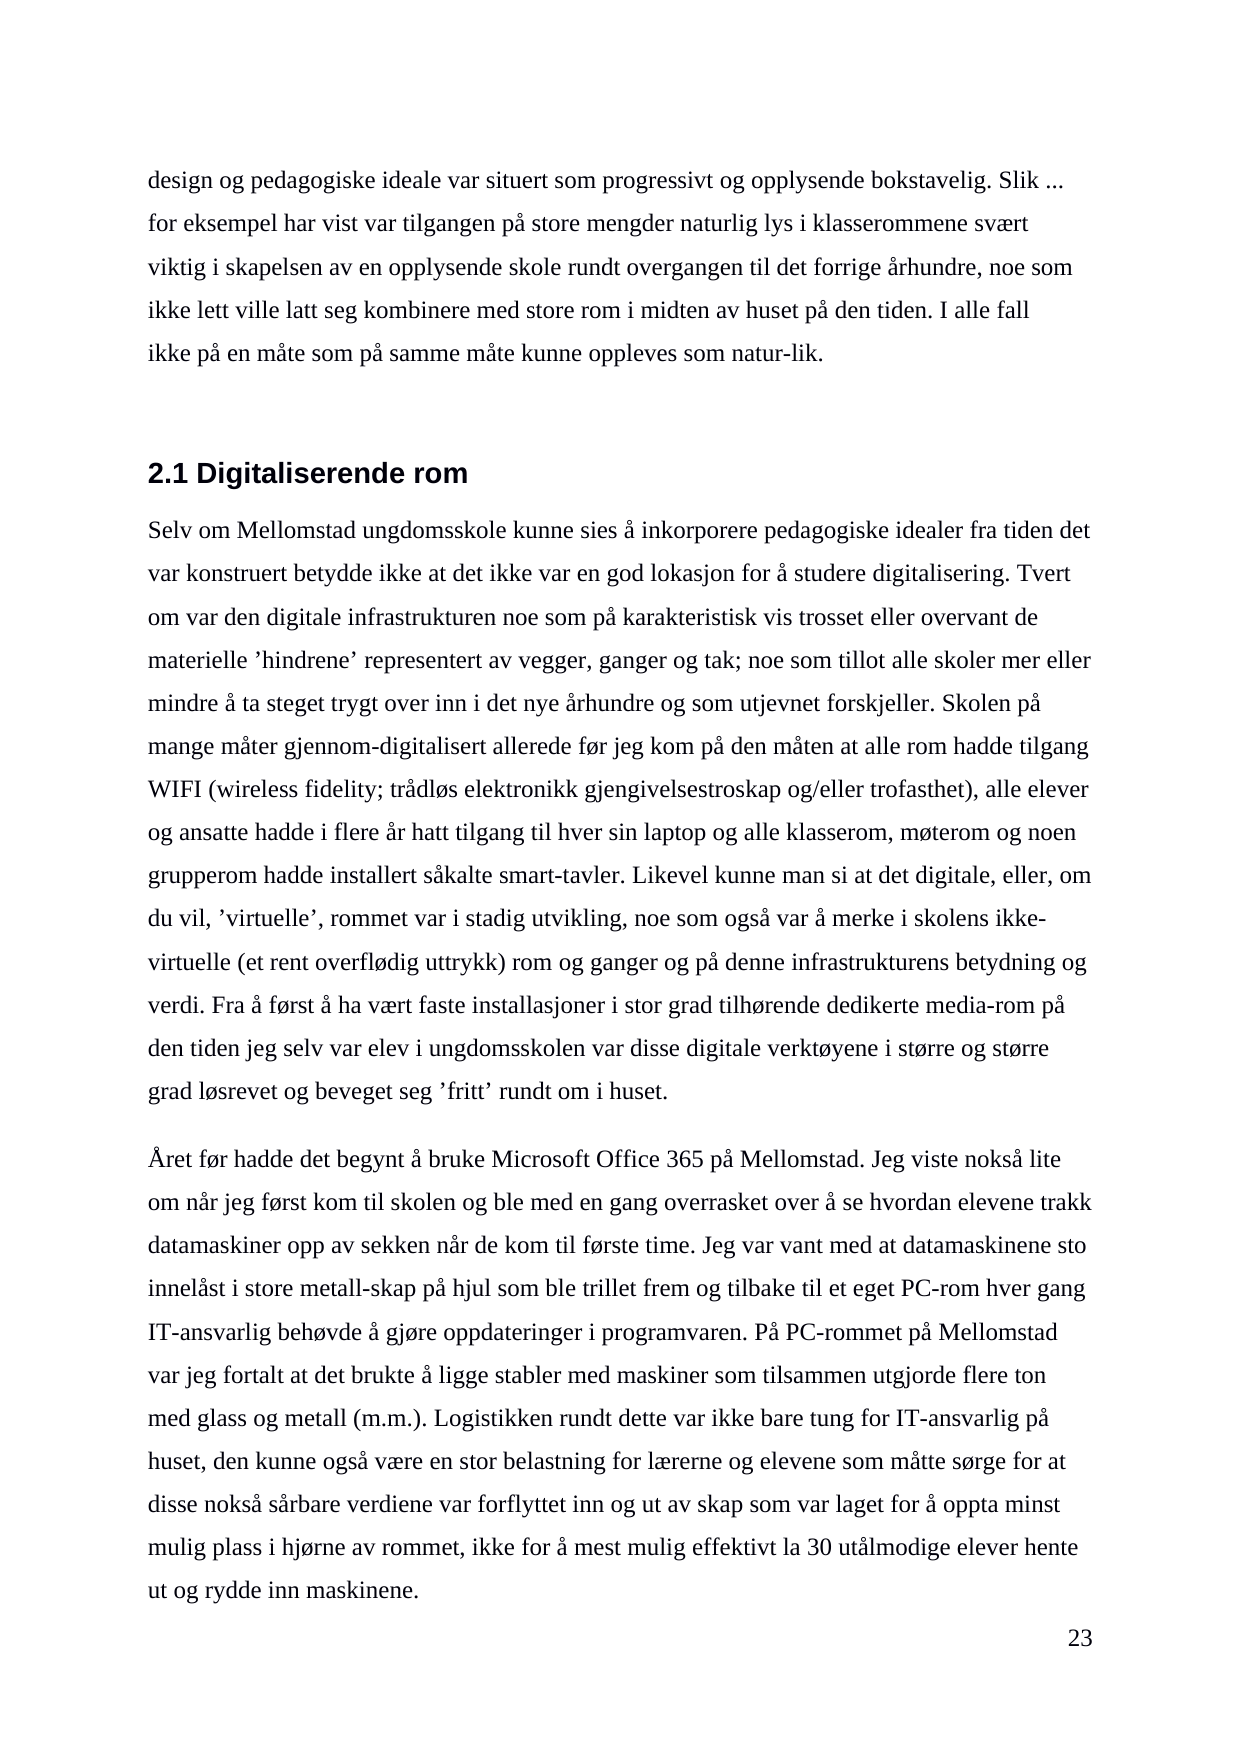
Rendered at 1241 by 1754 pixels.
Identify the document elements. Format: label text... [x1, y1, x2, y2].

text Selv om Mellomstad ungdomsskole kunne sies å inkorporere pedagogiske idealer fra tiden det var konstruert betydde ikke at det ikke var en god lokasjon for å studere digitalisering. Tvert om var den digitale infrastrukturen noe som på karakteristisk vis trosset eller overvant de materielle ’hindrene’ representert av vegger, ganger og tak; noe som tillot alle skoler mer eller mindre å ta steget trygt over inn i det nye århundre og som utjevnet forskjeller. Skolen på mange måter gjennom-digitalisert allerede før jeg kom på den måten at alle rom hadde tilgang WIFI (wireless fidelity; trådløs elektronikk gjengivelsestroskap og/eller trofasthet), alle elever og ansatte hadde i flere år hatt tilgang til hver sin laptop og alle klasserom, møterom og noen grupperom hadde installert såkalte smart-tavler. Likevel kunne man si at det digitale, eller, om du vil, ’virtuelle’, rommet var i stadig utvikling, noe som også var å merke i skolens ikke-virtuelle (et rent overflødig uttrykk) rom og ganger og på denne infrastrukturens betydning og verdi. Fra å først å ha vært faste installasjoner i stor grad tilhørende dedikerte media-rom på den tiden jeg selv var elev i ungdomsskolen var disse digitale verktøyene i større og større grad løsrevet og beveget seg ’fritt’ rundt om i huset. [148, 515, 1092, 1105]
subtitle 2.1 Digitaliserende rom [148, 456, 1092, 489]
text design og pedagogiske ideale var situert som progressivt og opplysende bokstavelig. Slik ... for eksempel har vist var tilgangen på store mengder naturlig lys i klasserommene svært viktig i skapelsen av en opplysende skole rundt overgangen til det forrige århundre, noe som ikke lett ville latt seg kombinere med store rom i midten av huset på den tiden. I alle fall ikke på en måte som på samme måte kunne oppleves som natur-lik. [148, 165, 1074, 367]
text Året før hadde det begynt å bruke Microsoft Office 365 på Mellomstad. Jeg viste nokså lite om når jeg først kom til skolen og ble med en gang overrasket over å se hvordan elevene trakk datamaskiner opp av sekken når de kom til første time. Jeg var vant med at datamaskinene sto innelåst i store metall-skap på hjul som ble trillet frem og tilbake til et eget PC-rom hver gang IT-ansvarlig behøvde å gjøre oppdateringer i programvaren. På PC-rommet på Mellomstad var jeg fortalt at det brukte å ligge stabler med maskiner som tilsammen utgjorde flere ton med glass og metall (m.m.). Logistikken rundt dette var ikke bare tung for IT-ansvarlig på huset, den kunne også være en stor belastning for lærerne og elevene som måtte sørge for at disse nokså sårbare verdiene var forflyttet inn og ut av skap som var laget for å oppta minst mulig plass i hjørne av rommet, ikke for å mest mulig effektivt la 30 utålmodige elever hente ut og rydde inn maskinene. [148, 1144, 1092, 1604]
